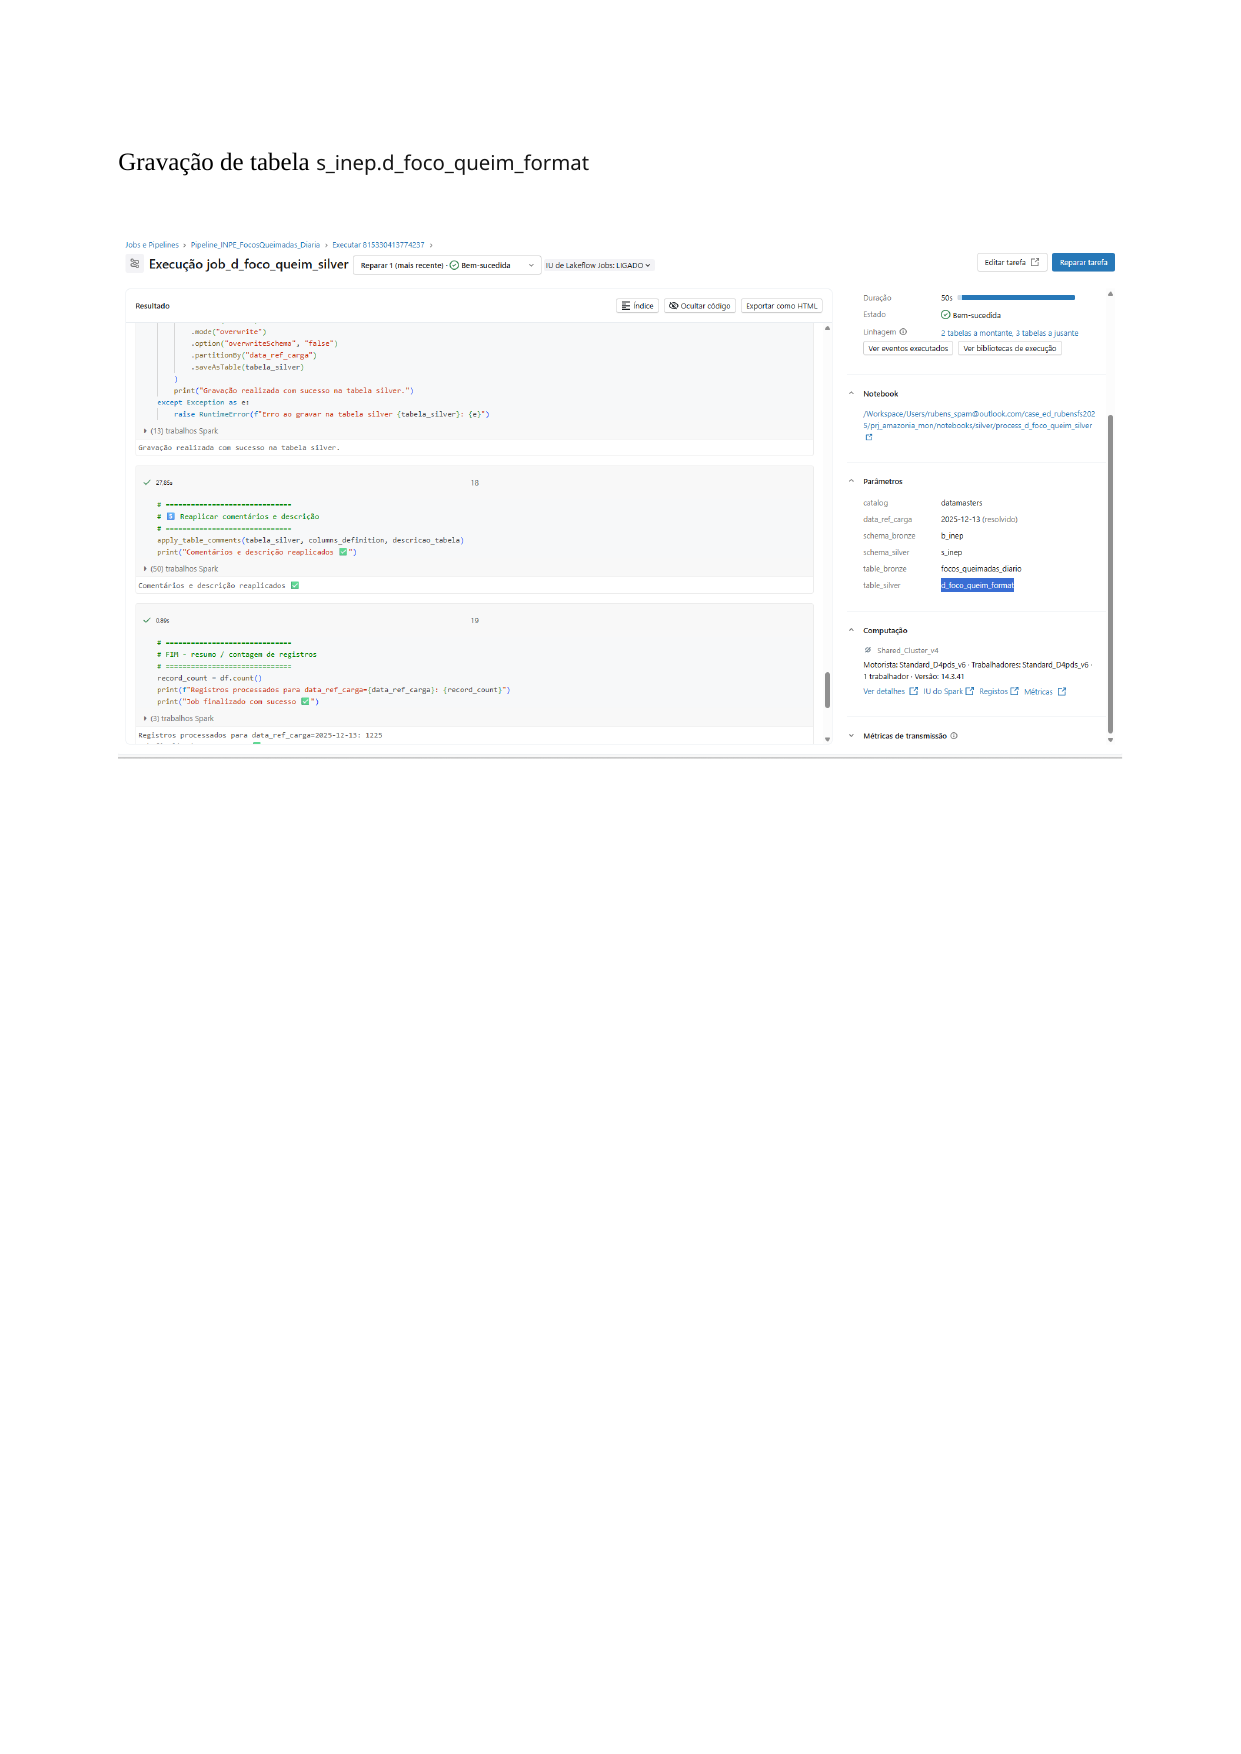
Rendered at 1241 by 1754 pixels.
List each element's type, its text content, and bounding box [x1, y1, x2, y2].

text Gravação de tabela s_inep.d_foco_queim_format [118, 147, 1122, 176]
picture [118, 233, 1123, 759]
